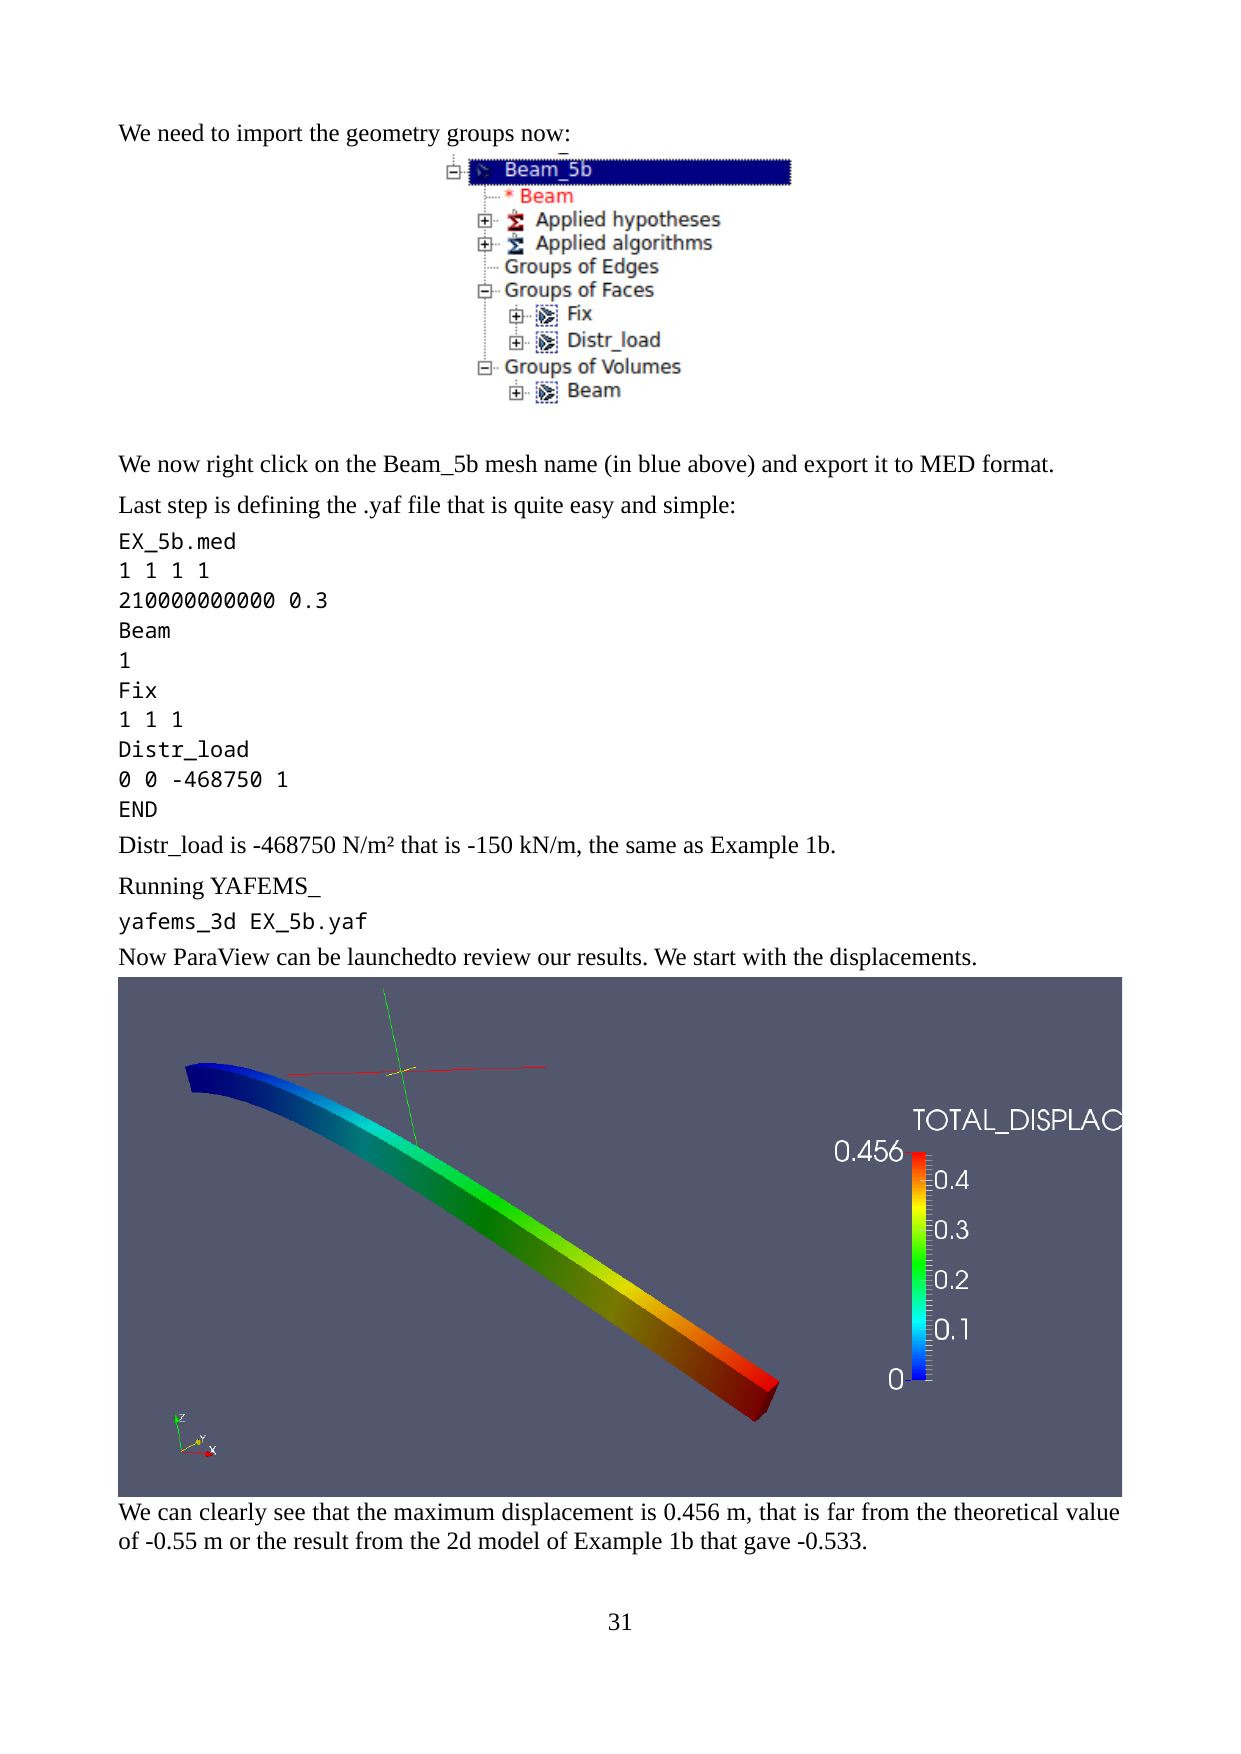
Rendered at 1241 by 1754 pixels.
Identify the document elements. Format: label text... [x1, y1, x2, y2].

picture [428, 153, 812, 413]
text 1 [118, 645, 1122, 675]
text 210000000000 0.3 [118, 585, 1122, 615]
text Distr_load is -468750 N/m² that is -150 kN/m, the same as Example 1b. [118, 829, 1122, 859]
text Beam [118, 615, 1122, 645]
text We can clearly see that the maximum displacement is 0.456 m, that is far from the theoretical value of -0.55 m or the result from the 2d model of Example 1b that gave -0.533. [118, 1497, 1122, 1556]
text END [118, 794, 1122, 824]
text Distr_load [118, 734, 1122, 764]
picture [118, 977, 1123, 1497]
text EX_5b.med [118, 526, 1122, 556]
text We now right click on the Beam_5b mesh name (in blue above) and export it to MED format. [118, 449, 1122, 478]
text We need to import the geometry groups now: [118, 118, 1122, 148]
text 0 0 -468750 1 [118, 764, 1122, 794]
text Fix [118, 675, 1122, 704]
text 1 1 1 1 [118, 556, 1122, 585]
text Now ParaView can be launchedto review our results. We start with the displacements. [118, 942, 1122, 972]
text 1 1 1 [118, 704, 1122, 734]
text yafems_3d EX_5b.yaf [118, 906, 1122, 936]
text Last step is defining the .yaf file that is quite easy and simple: [118, 490, 1122, 520]
text Running YAFEMS_ [118, 871, 1122, 900]
